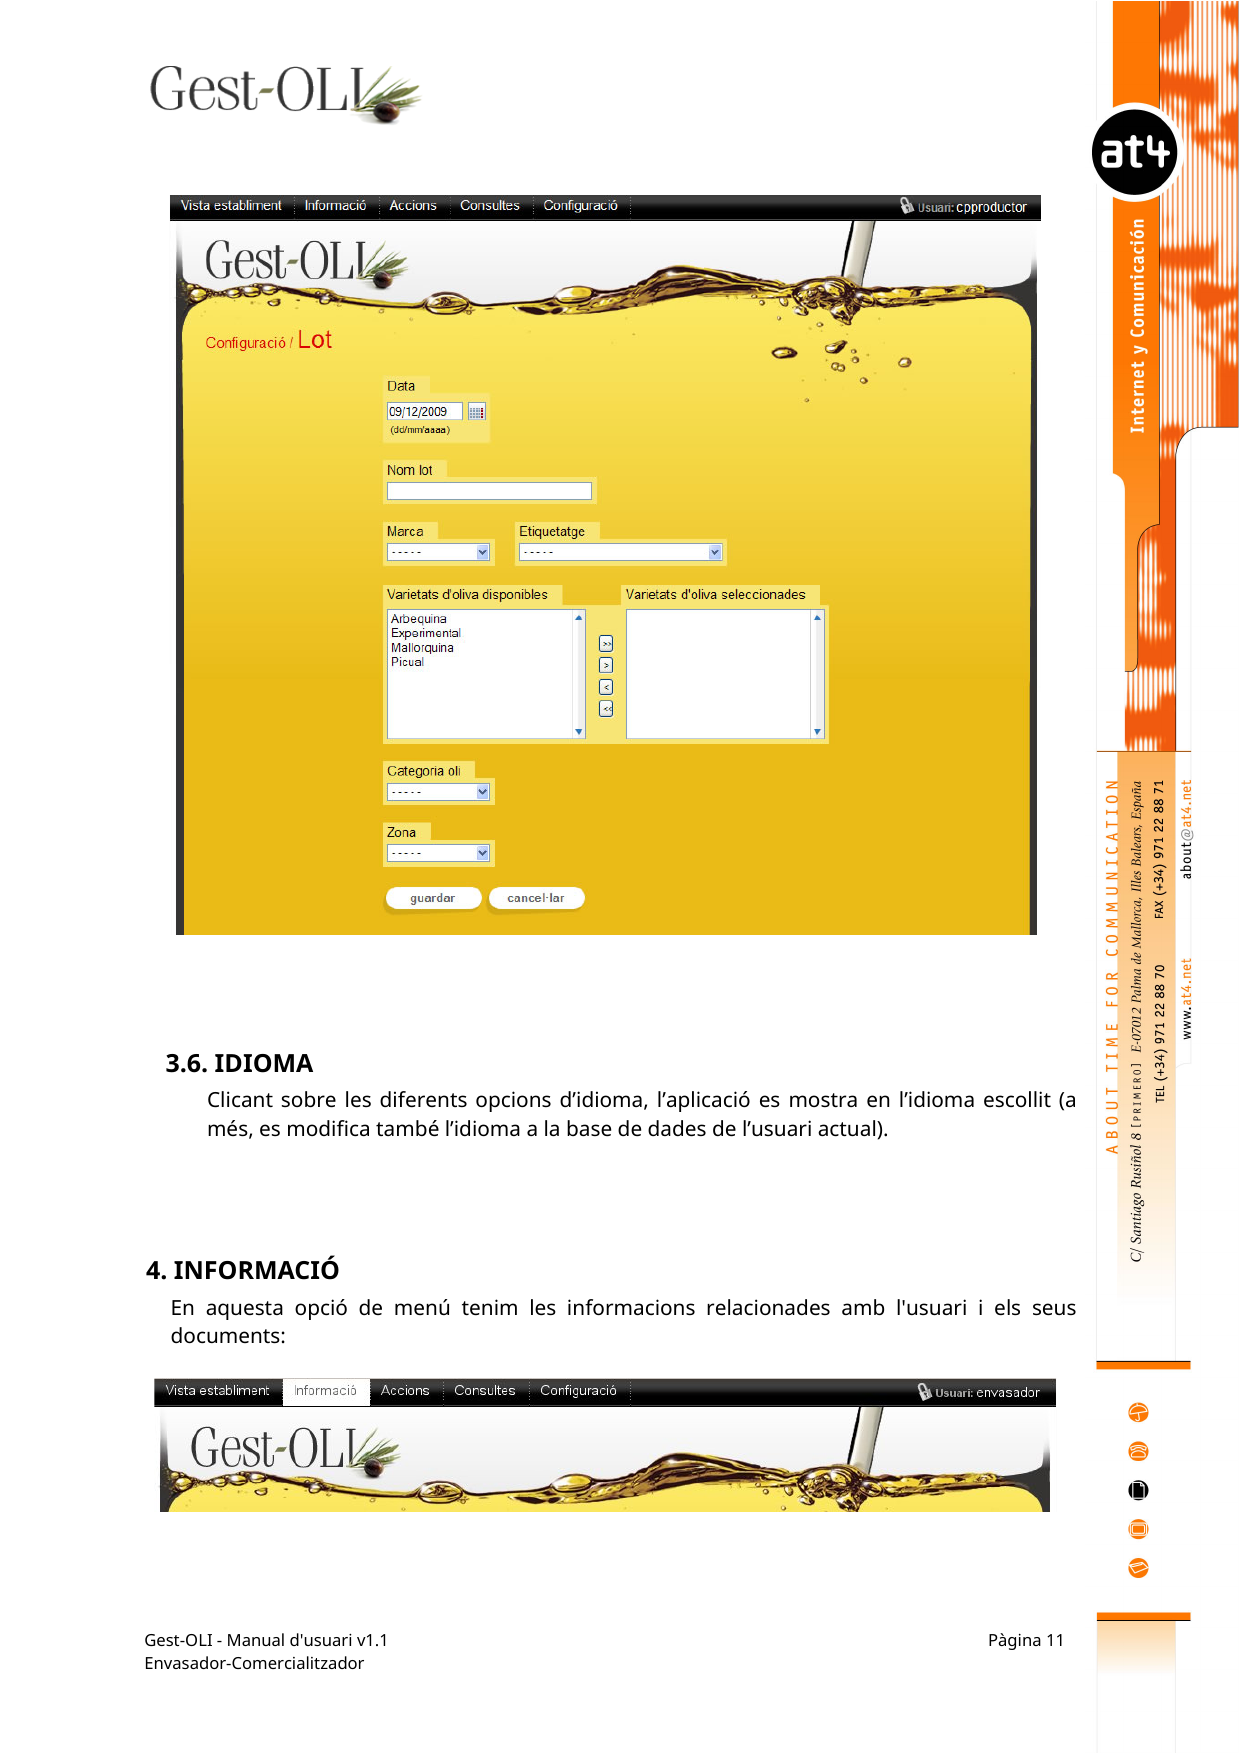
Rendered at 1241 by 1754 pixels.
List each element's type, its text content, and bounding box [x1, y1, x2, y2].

subtitle 4. INFORMACIÓ [133, 1253, 1078, 1287]
picture [169, 195, 1041, 935]
subtitle 3.6. IDIOMA [133, 1045, 1078, 1079]
text Clicant sobre les diferents opcions d’idioma, l’aplicació es mostra en l’idioma escollit (a més, es modifica també l’idioma a la base de dades de l’usuari actual). [207, 1086, 1078, 1142]
text En aquesta opció de menú tenim les informacions relacionades amb l'usuari i els seus documents: [170, 1293, 1078, 1350]
picture [1085, 1, 1239, 1753]
picture [149, 66, 423, 126]
picture [154, 1378, 1057, 1512]
